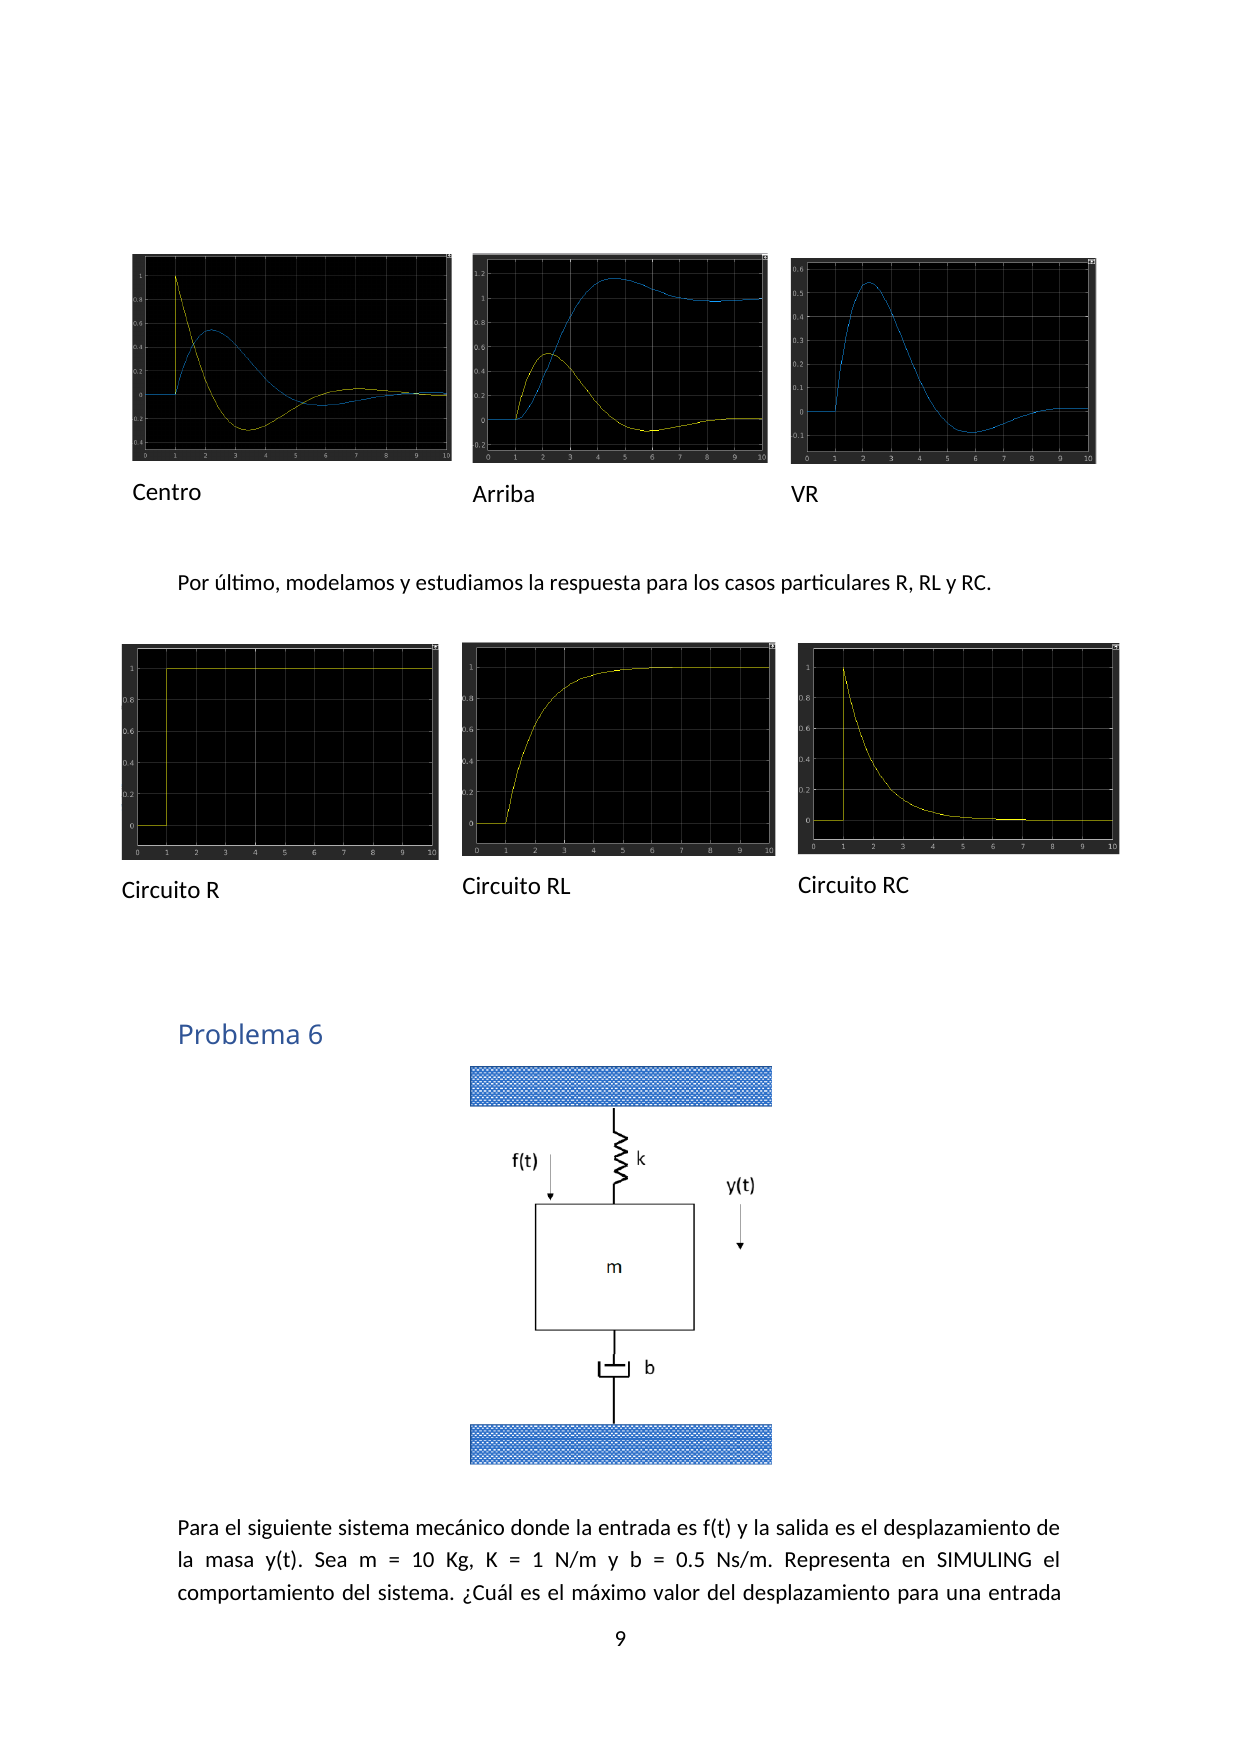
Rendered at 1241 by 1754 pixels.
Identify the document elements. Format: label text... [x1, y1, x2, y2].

text Centro [132, 461, 452, 506]
text Para el siguiente sistema mecánico donde la entrada es f(t) y la salida es el desplazamiento de la masa y(t). Sea m = 10 Kg, K = 1 N/m y b = 0.5 Ns/m. Representa en SIMULING el comportamiento del sistema. ¿Cuál es el máximo valor del desplazamiento para una entrada [177, 1513, 1063, 1606]
picture [132, 254, 452, 461]
text Por último, modelamos y estudiamos la respuesta para los casos particulares R, RL y RC. [177, 568, 1063, 597]
text Circuito RC [798, 855, 1119, 900]
picture [121, 644, 439, 860]
text Circuito RL [462, 856, 776, 901]
text VR [791, 464, 1097, 509]
picture [797, 643, 1120, 855]
picture [466, 1062, 774, 1468]
picture [472, 253, 768, 463]
picture [790, 258, 1097, 464]
subtitle Problema 6 [177, 1015, 1063, 1052]
text Arriba [472, 463, 768, 508]
picture [462, 642, 776, 856]
text Circuito R [122, 860, 439, 905]
